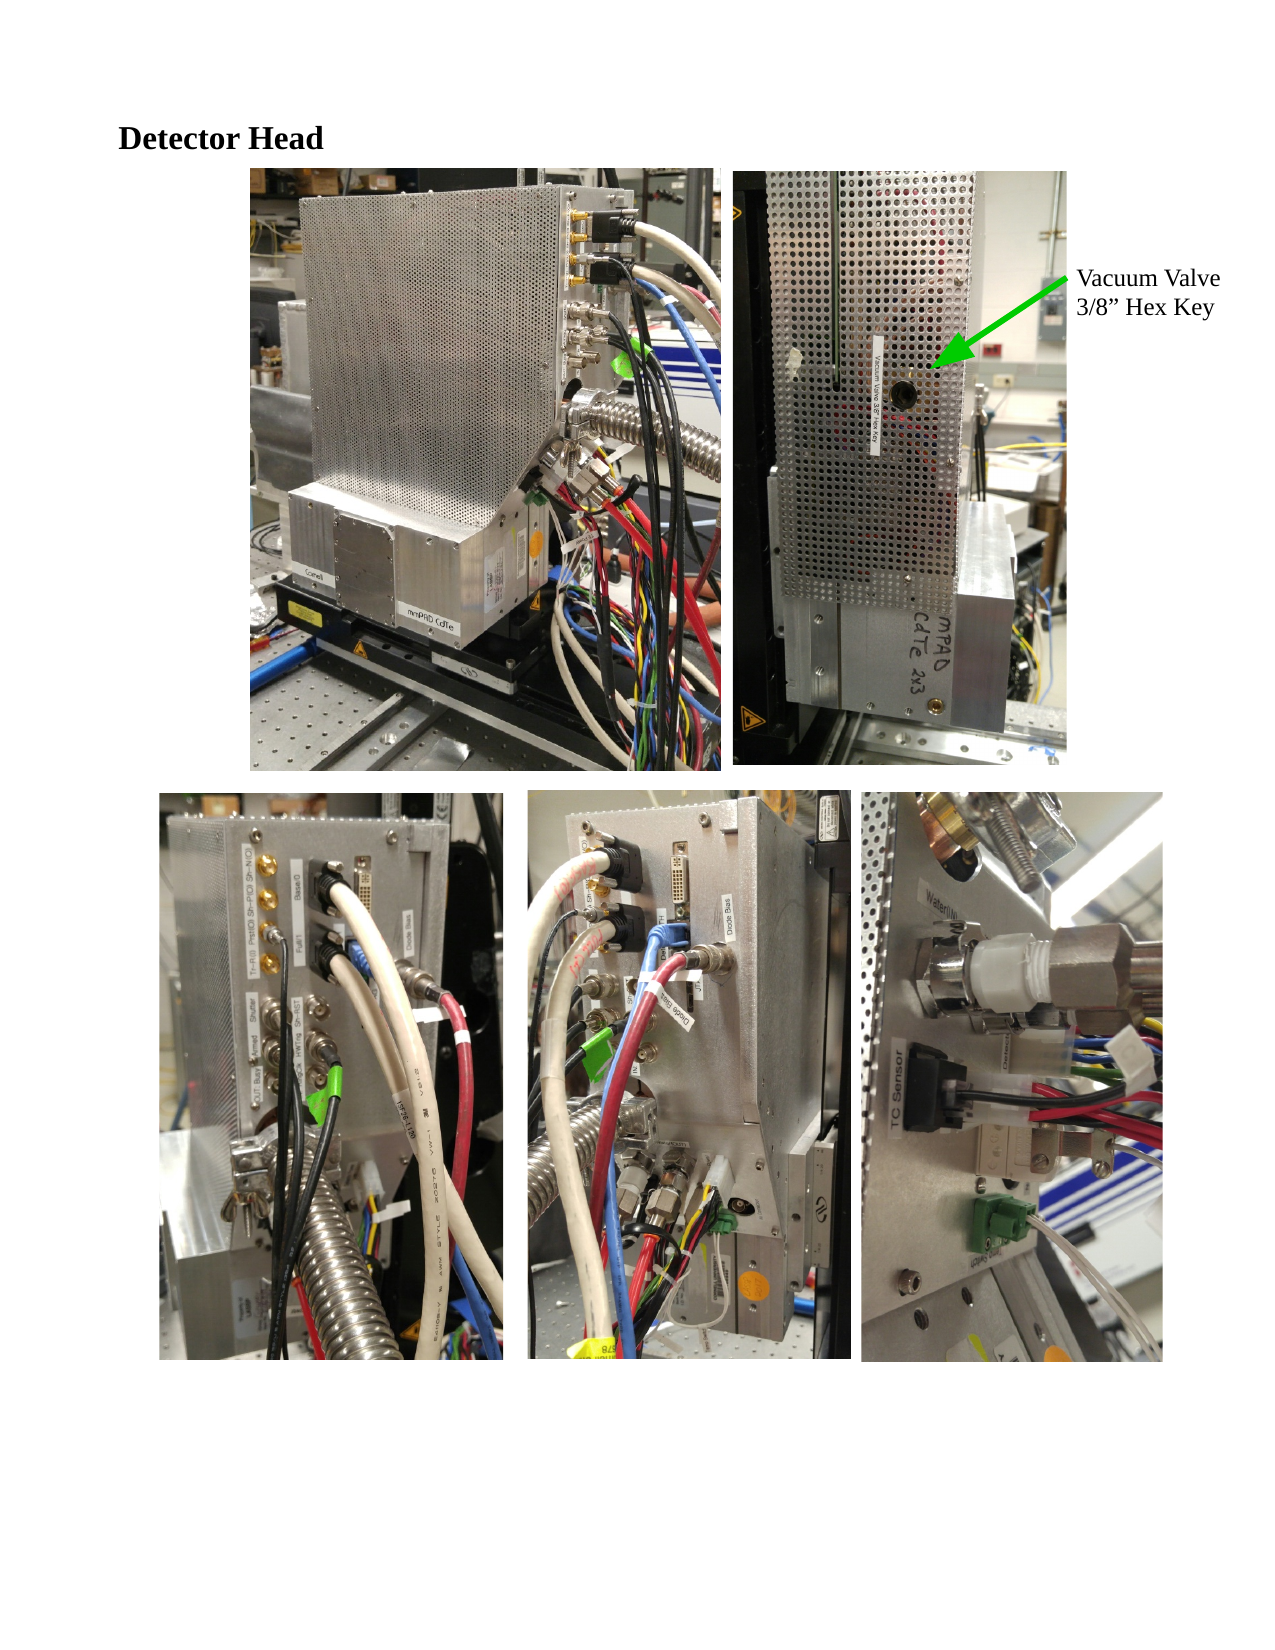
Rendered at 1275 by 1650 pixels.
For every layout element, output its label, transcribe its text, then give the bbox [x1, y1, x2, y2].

picture [861, 792, 1163, 1362]
picture [527, 790, 851, 1359]
picture [159, 793, 504, 1360]
text Detector Head [118, 118, 1157, 156]
picture [732, 171, 1067, 765]
picture [250, 168, 721, 771]
